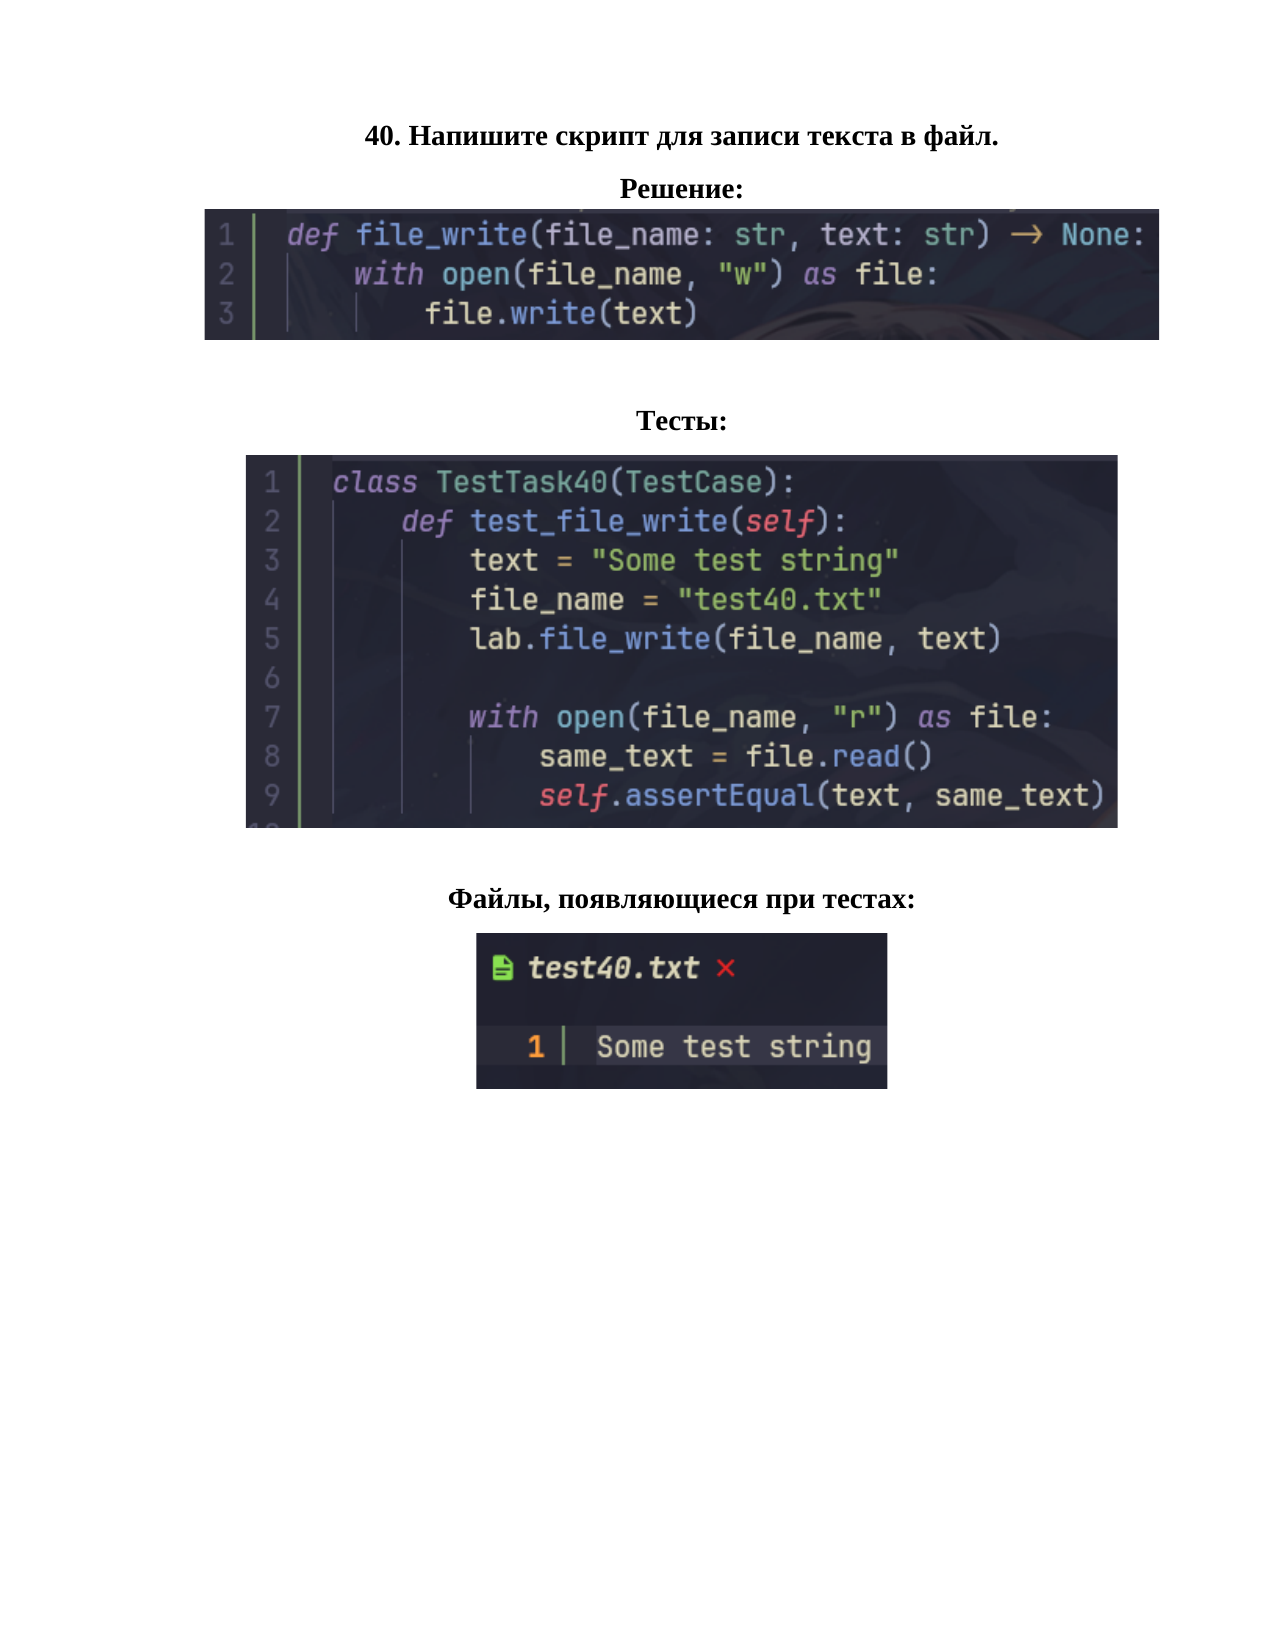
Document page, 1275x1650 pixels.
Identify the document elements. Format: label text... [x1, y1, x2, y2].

picture [204, 209, 1160, 340]
text Тесты: [177, 403, 1186, 436]
text 40. Напишите скрипт для записи текста в файл. [177, 118, 1186, 152]
picture [476, 933, 888, 1089]
text Файлы, появляющиеся при тестах: [177, 881, 1186, 914]
picture [245, 455, 1118, 828]
text Решение: [177, 171, 1186, 205]
